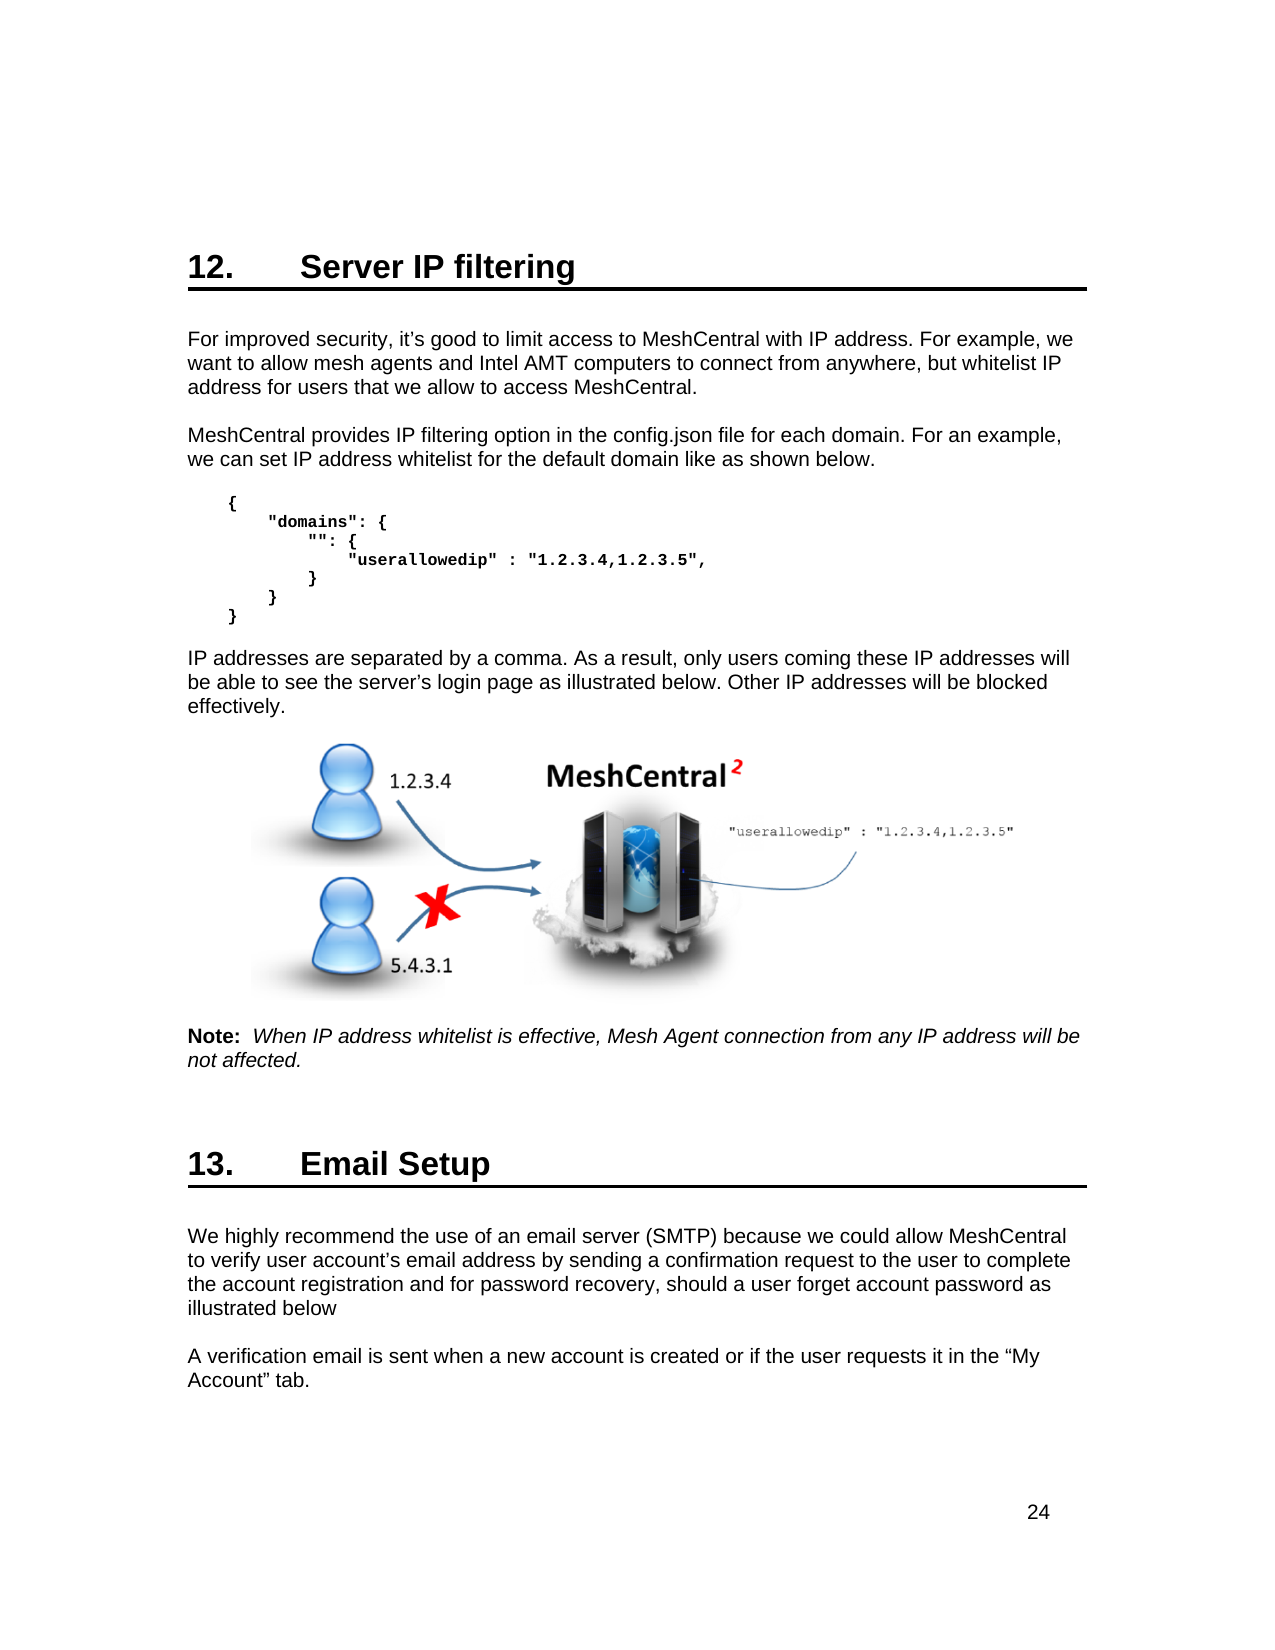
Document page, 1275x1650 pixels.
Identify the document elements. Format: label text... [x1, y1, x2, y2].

text } [187, 589, 1087, 608]
text "domains": { [187, 513, 1087, 532]
text A verification email is sent when a new account is created or if the user requests it in the “My Account” tab. [187, 1344, 1087, 1392]
text MeshCentral provides IP filtering option in the config.json file for each domain. For an example, we can set IP address whitelist for the default domain like as shown below. [187, 423, 1087, 471]
text We highly recommend the use of an email server (SMTP) because we could allow MeshCentral to verify user account’s email address by sending a confirmation request to the user to complete the account registration and for password recovery, should a user forget account password as illustrated below [187, 1224, 1087, 1320]
subtitle Email Setup [187, 1144, 1087, 1188]
text For improved security, it’s good to limit access to MeshCentral with IP address. For example, we want to allow mesh agents and Intel AMT computers to connect from anywhere, but whitelist IP address for users that we allow to access MeshCentral. [187, 327, 1087, 399]
text { [187, 495, 1087, 513]
text } [187, 608, 1087, 627]
text Note: When IP address whitelist is effective, Mesh Agent connection from any IP address will be not affected. [187, 1023, 1087, 1071]
text "": { [187, 532, 1087, 551]
text "userallowedip" : "1.2.3.4,1.2.3.5", [187, 551, 1087, 570]
subtitle Server IP filtering [187, 247, 1087, 291]
text } [187, 570, 1087, 589]
text IP addresses are separated by a comma. As a result, only users coming these IP addresses will be able to see the server’s login page as illustrated below. Other IP addresses will be blocked effectively. [187, 646, 1087, 717]
